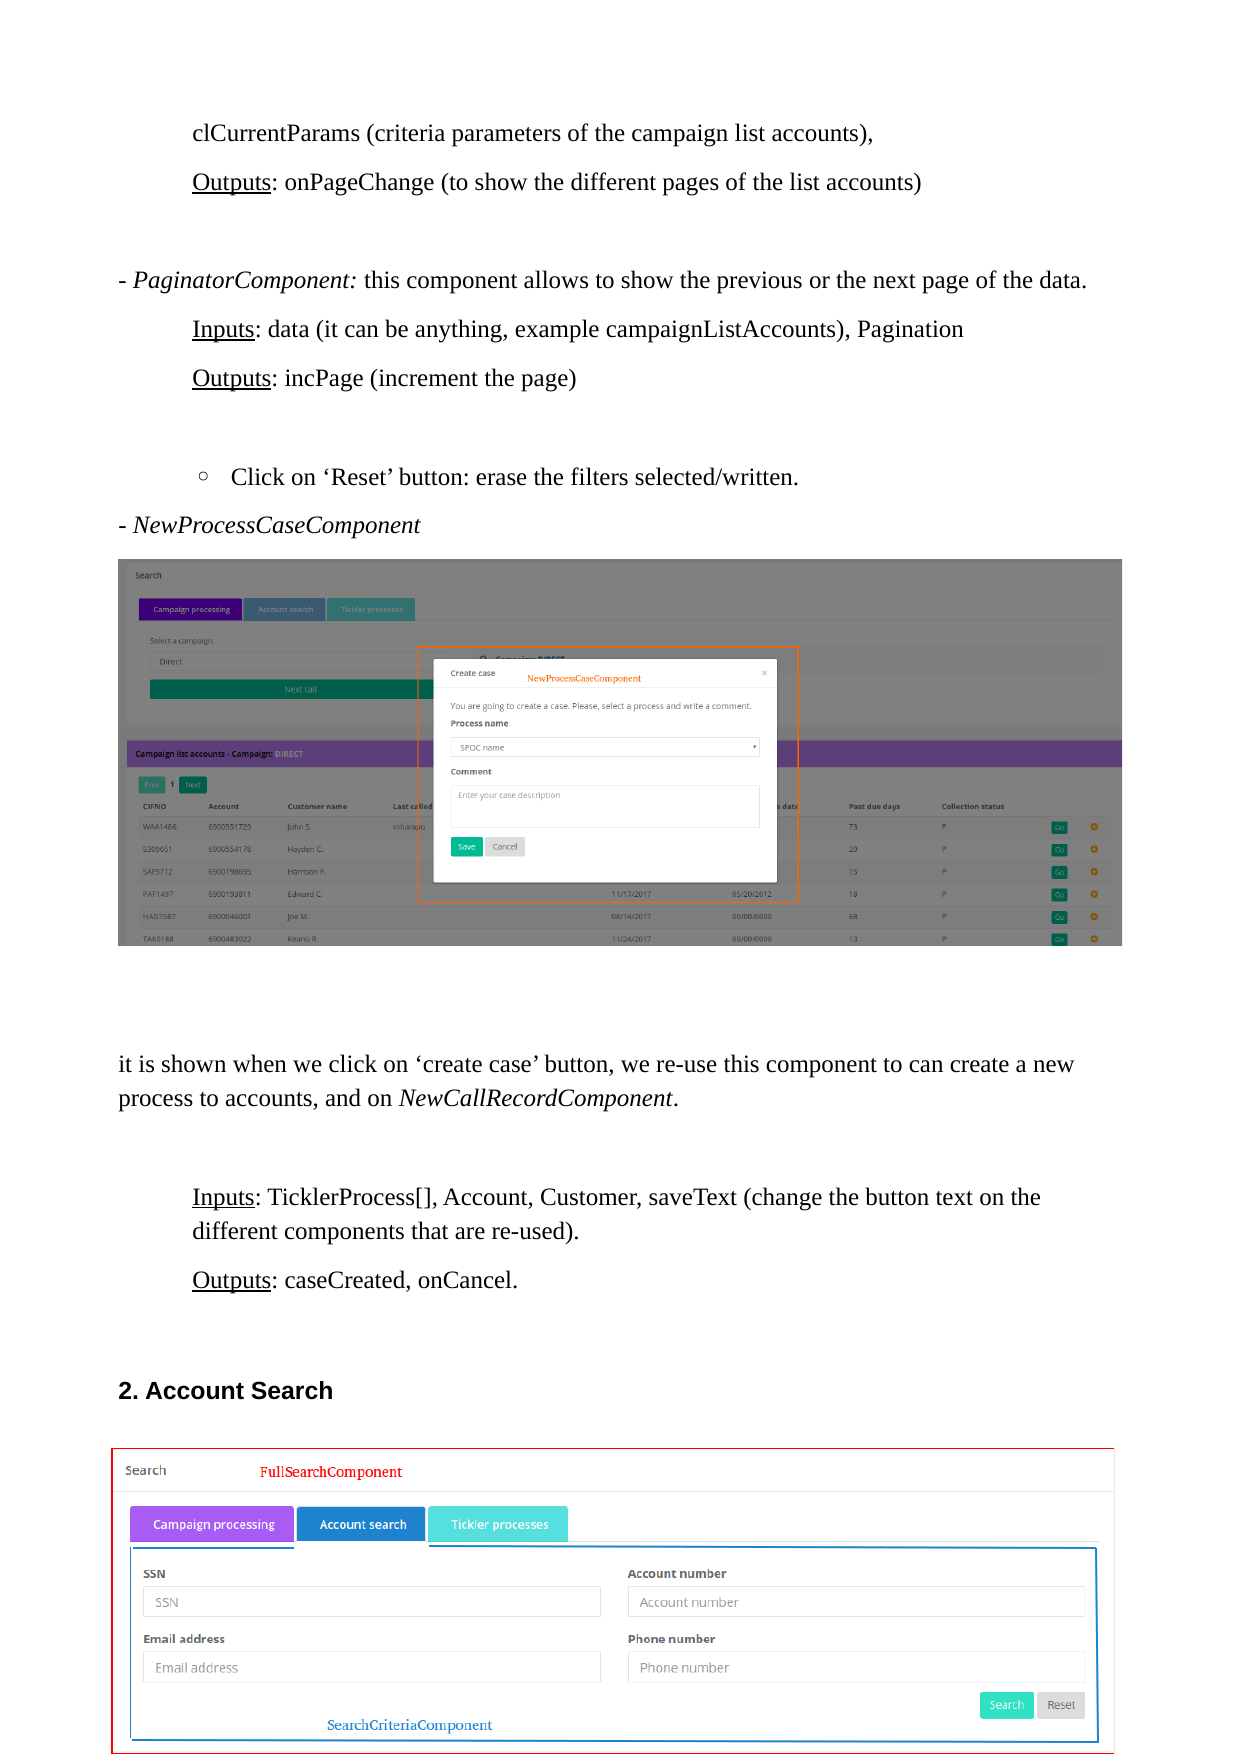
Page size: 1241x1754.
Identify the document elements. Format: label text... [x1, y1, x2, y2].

text - PaginatorComponent: this component allows to show the previous or the next page of the data. [118, 265, 1122, 294]
text Outputs: onPageChange (to show the different pages of the list accounts) [118, 167, 1122, 196]
text clCurrentParams (criteria parameters of the campaign list accounts), [118, 118, 1122, 147]
picture [118, 559, 1123, 946]
text - NewProcessCaseComponent [118, 511, 1122, 539]
list Click on ‘Reset’ button: erase the filters selected/written. [193, 462, 1122, 490]
text Outputs: caseCreated, onCancel. [118, 1265, 1122, 1294]
text Inputs: data (it can be anything, example campaignListAccounts), Pagination [118, 314, 1122, 343]
picture [110, 1448, 1115, 1754]
subtitle 2. Account Search [118, 1376, 1122, 1404]
text Inputs: TicklerProcess[], Account, Customer, saveText (change the button text on the different components that are re-used). [118, 1182, 1122, 1245]
text Outputs: incPage (increment the page) [118, 363, 1122, 392]
text it is shown when we click on ‘create case’ button, we re-use this component to can create a new process to accounts, and on NewCallRecordComponent. [118, 1049, 1122, 1112]
